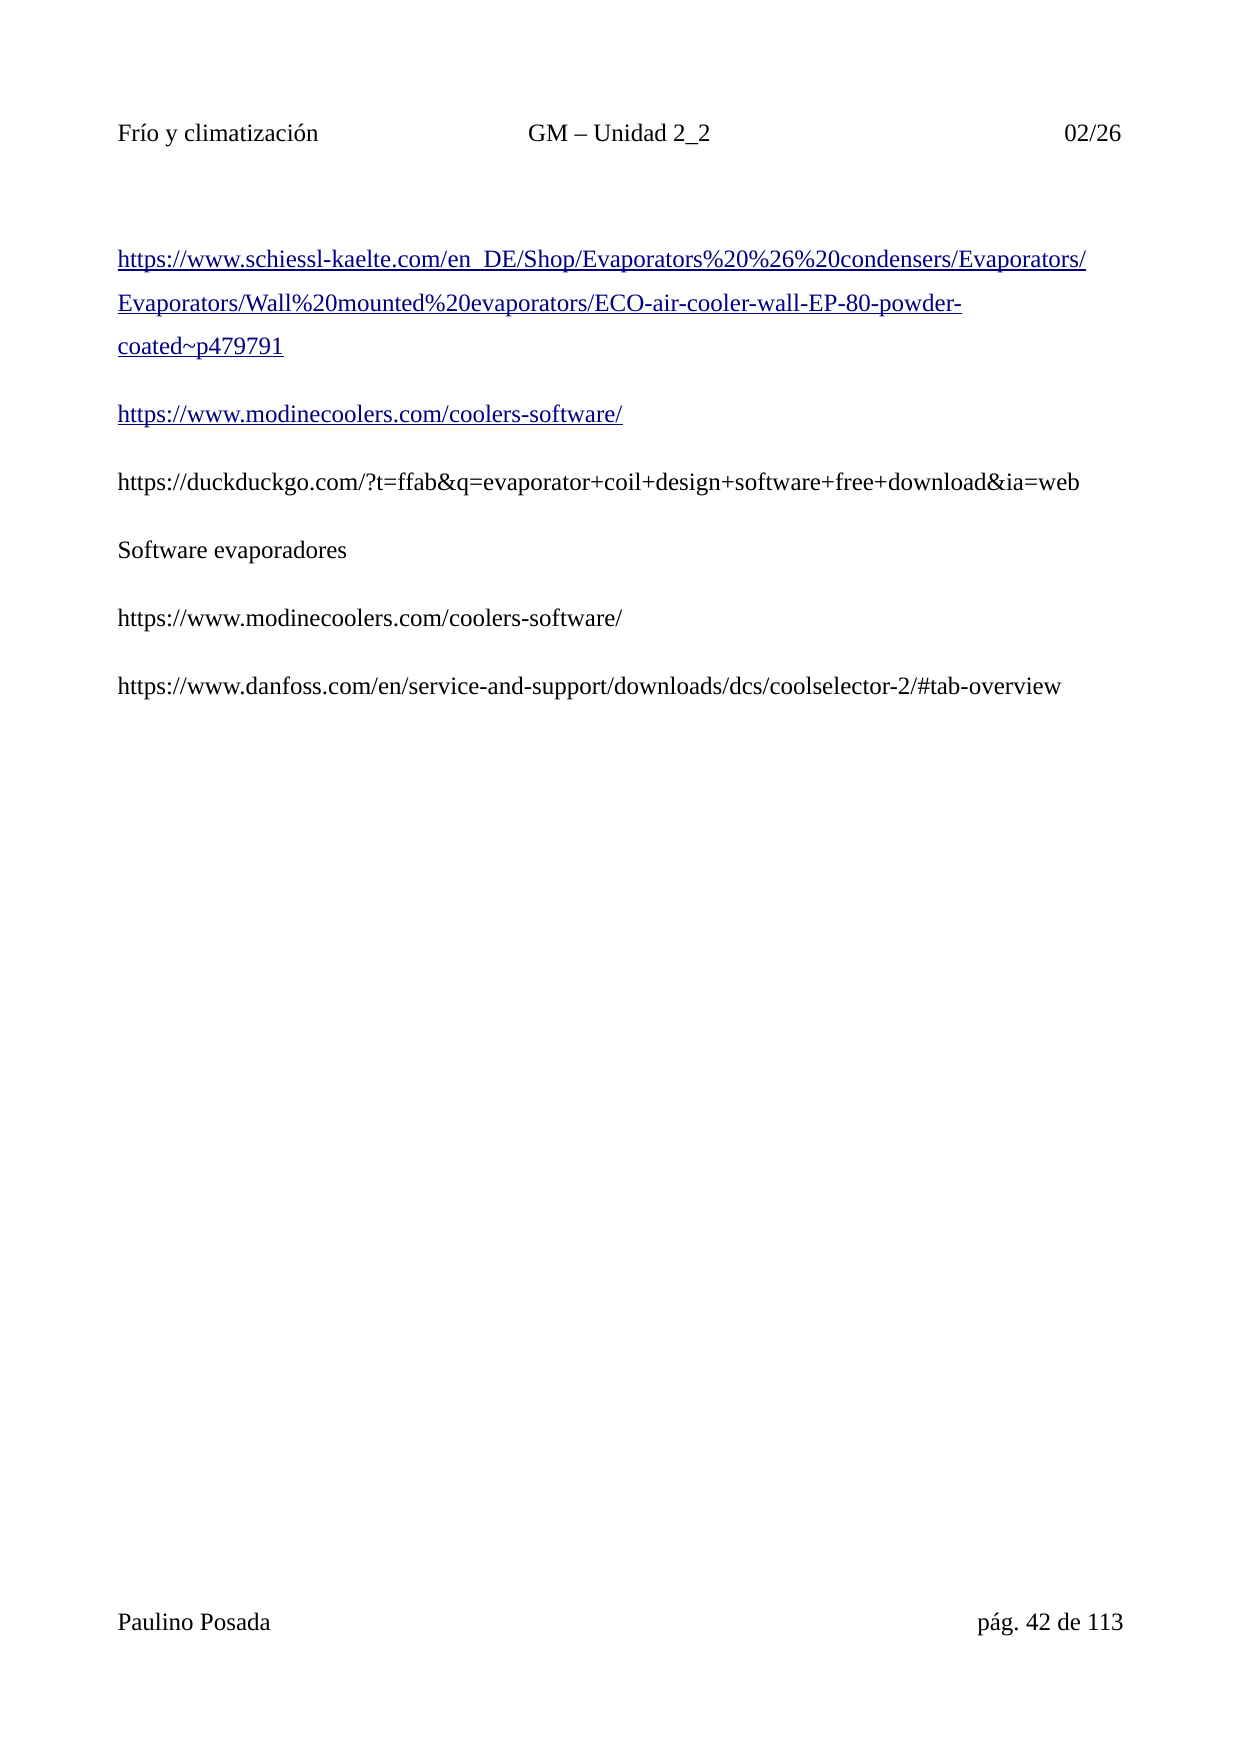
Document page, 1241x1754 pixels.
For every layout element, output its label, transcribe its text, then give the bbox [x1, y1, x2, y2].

text https://www.danfoss.com/en/service-and-support/downloads/dcs/coolselector-2/#tab-overview [117, 671, 1123, 700]
text Software evaporadores [117, 535, 1123, 564]
text https://www.modinecoolers.com/coolers-software/ [117, 603, 1123, 632]
text https://duckduckgo.com/?t=ffab&q=evaporator+coil+design+software+free+download&ia=web [117, 467, 1123, 496]
text https://www.modinecoolers.com/coolers-software/ [117, 399, 1123, 428]
text https://www.schiessl-kaelte.com/en_DE/Shop/Evaporators%20%26%20condensers/Evaporators/Evaporators/Wall%20mounted%20evaporators/ECO-air-cooler-wall-EP-80-powder-coated~p479791 [117, 244, 1123, 359]
